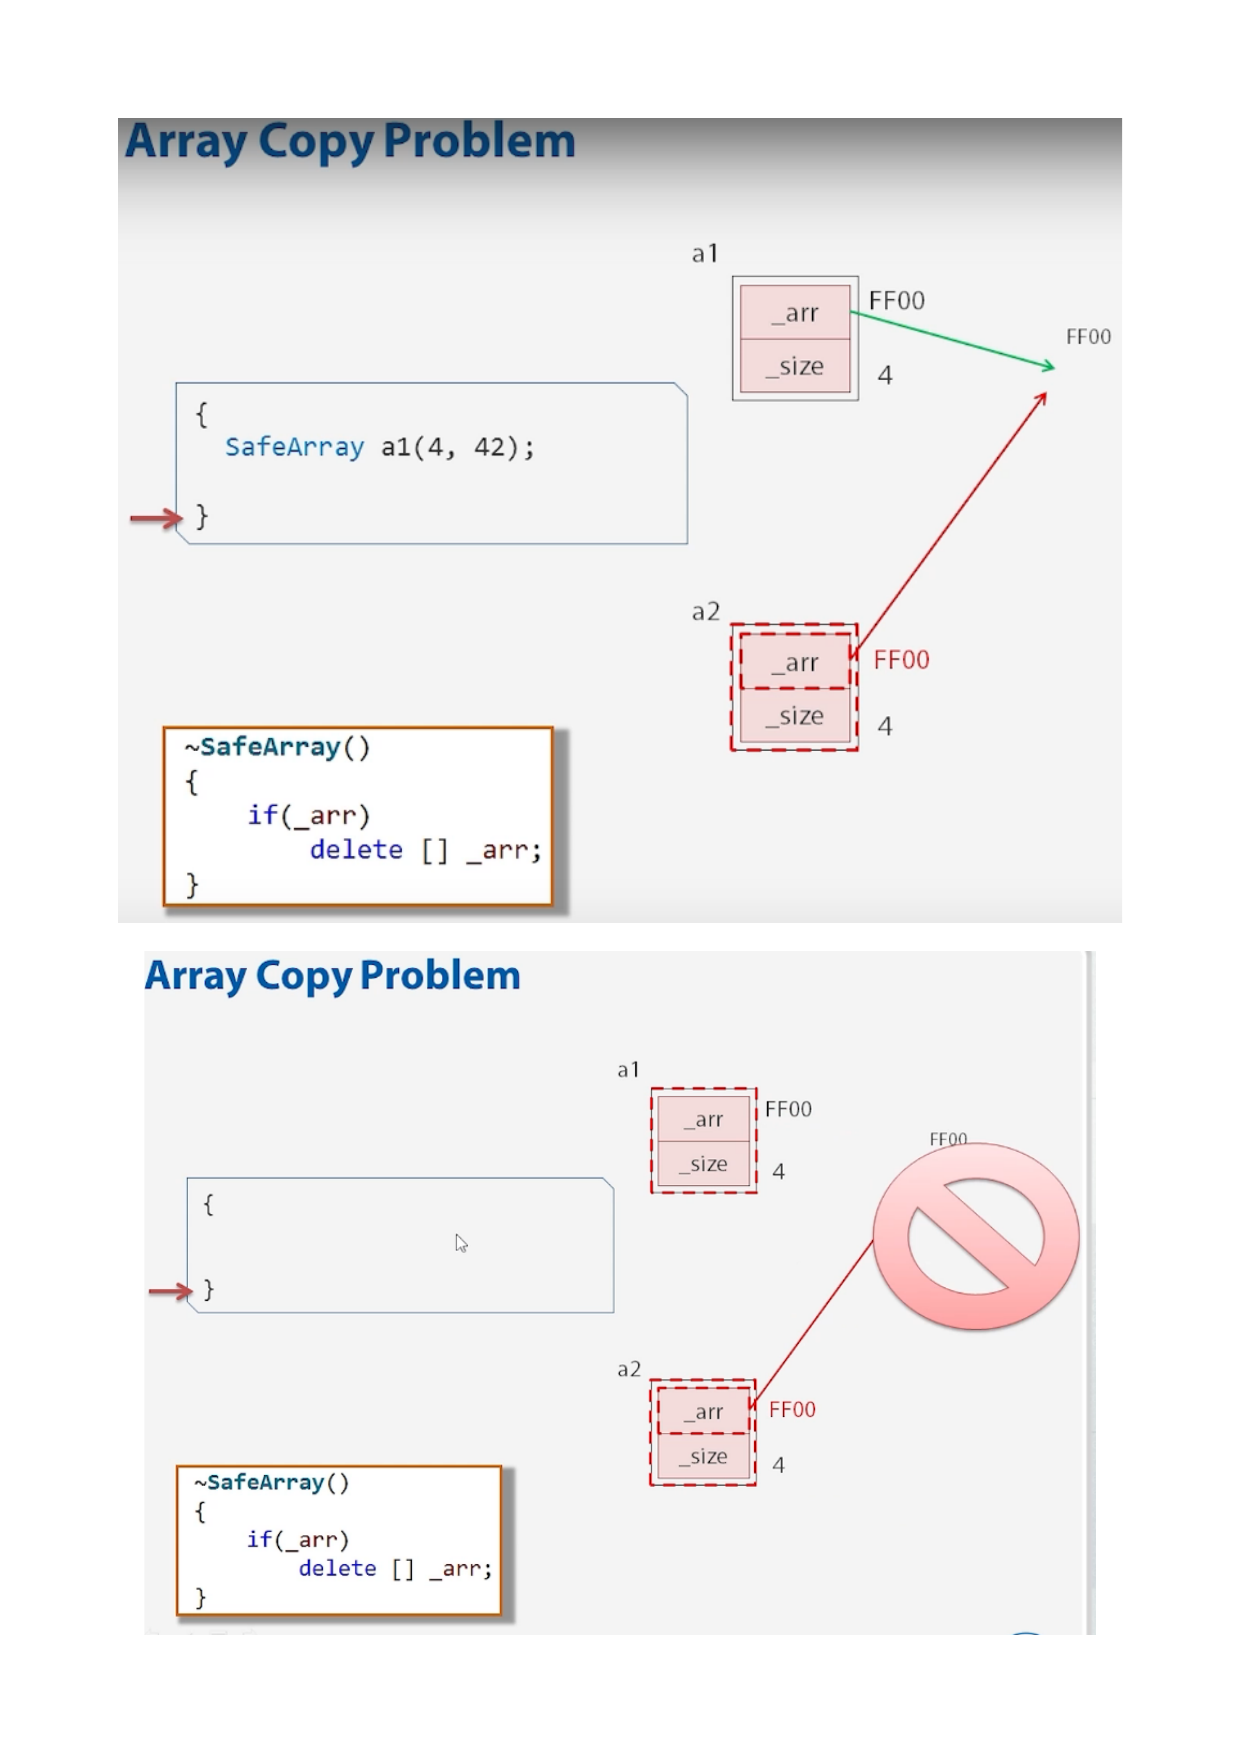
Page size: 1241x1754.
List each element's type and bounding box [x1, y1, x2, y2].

picture [118, 118, 1123, 923]
picture [144, 951, 1096, 1635]
